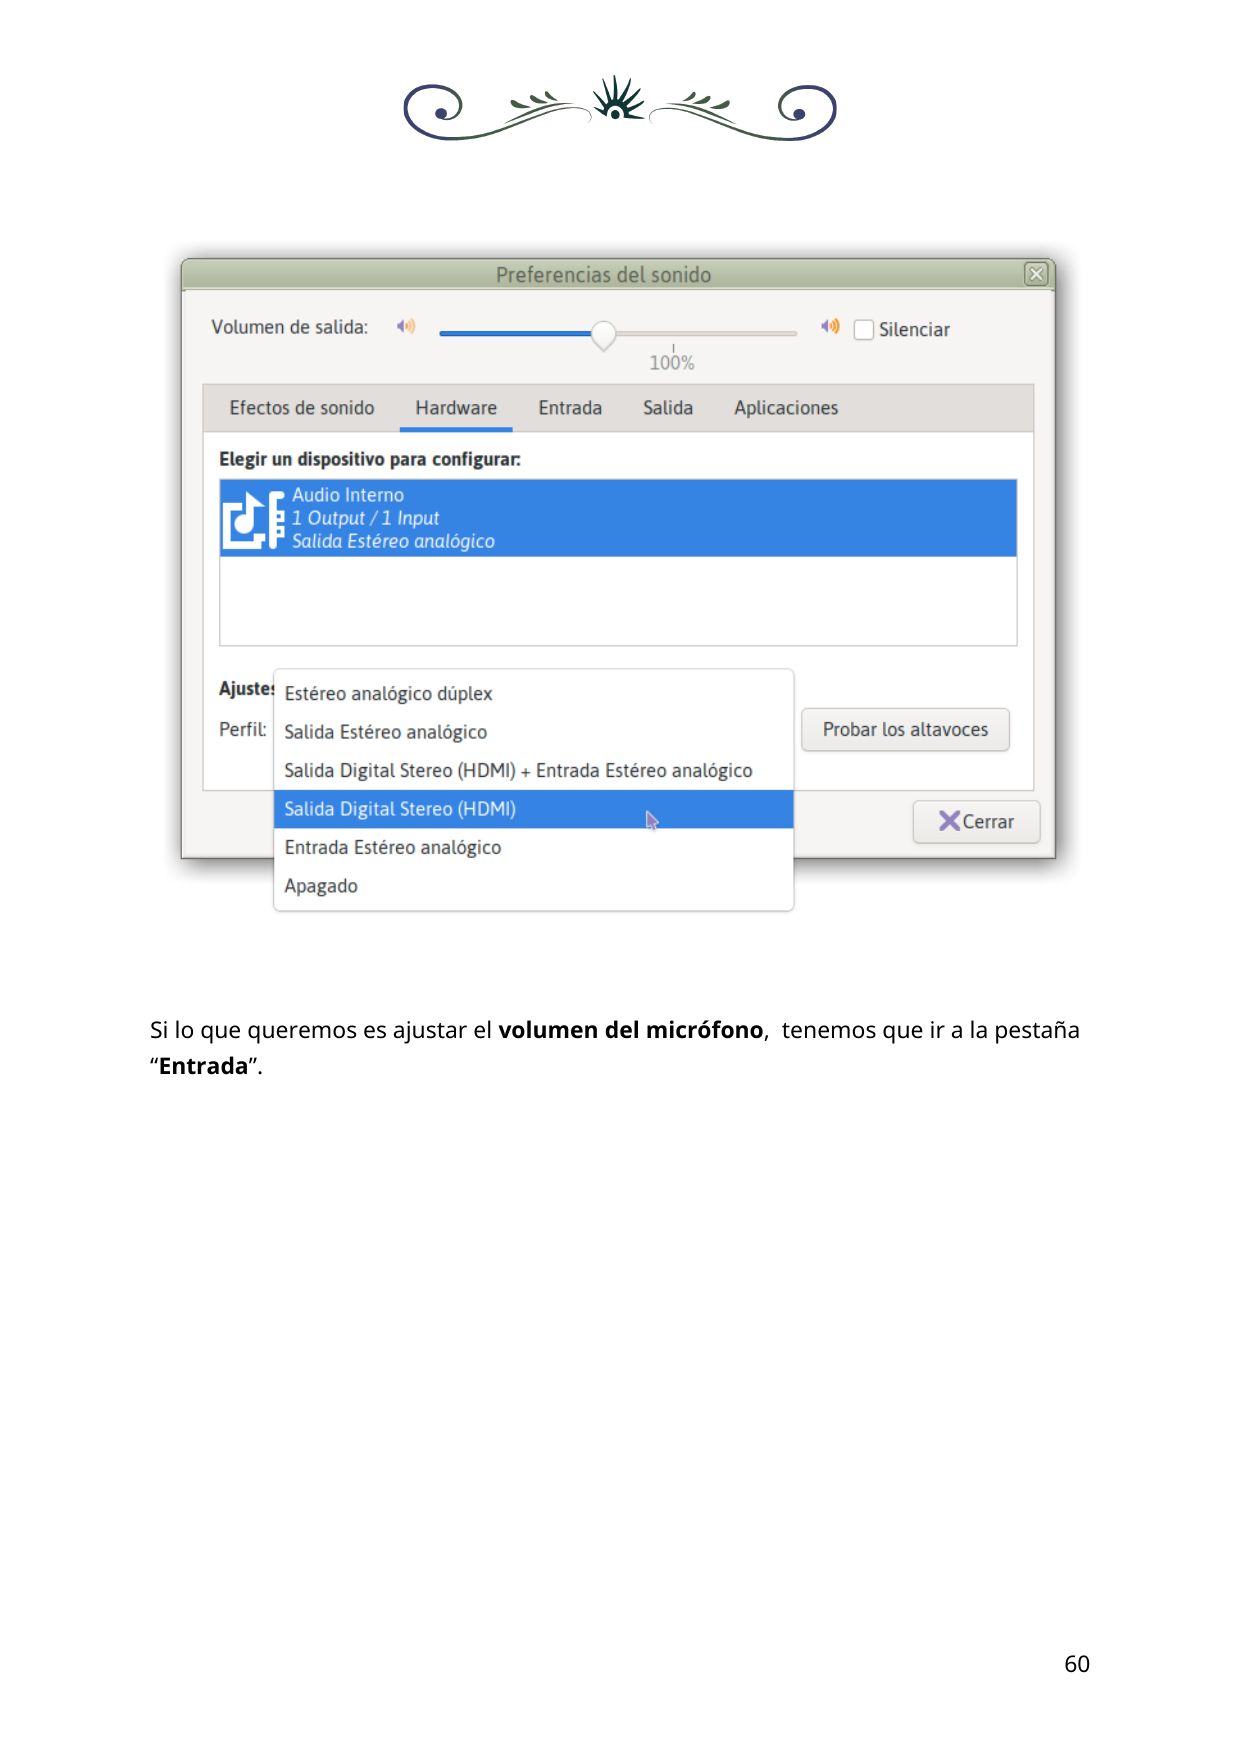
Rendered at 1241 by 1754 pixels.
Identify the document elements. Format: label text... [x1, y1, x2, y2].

picture [150, 221, 1091, 949]
text Si lo que queremos es ajustar el volumen del micrófono, tenemos que ir a la pestaña “Entrada”. [150, 1014, 1090, 1117]
picture [403, 75, 837, 141]
